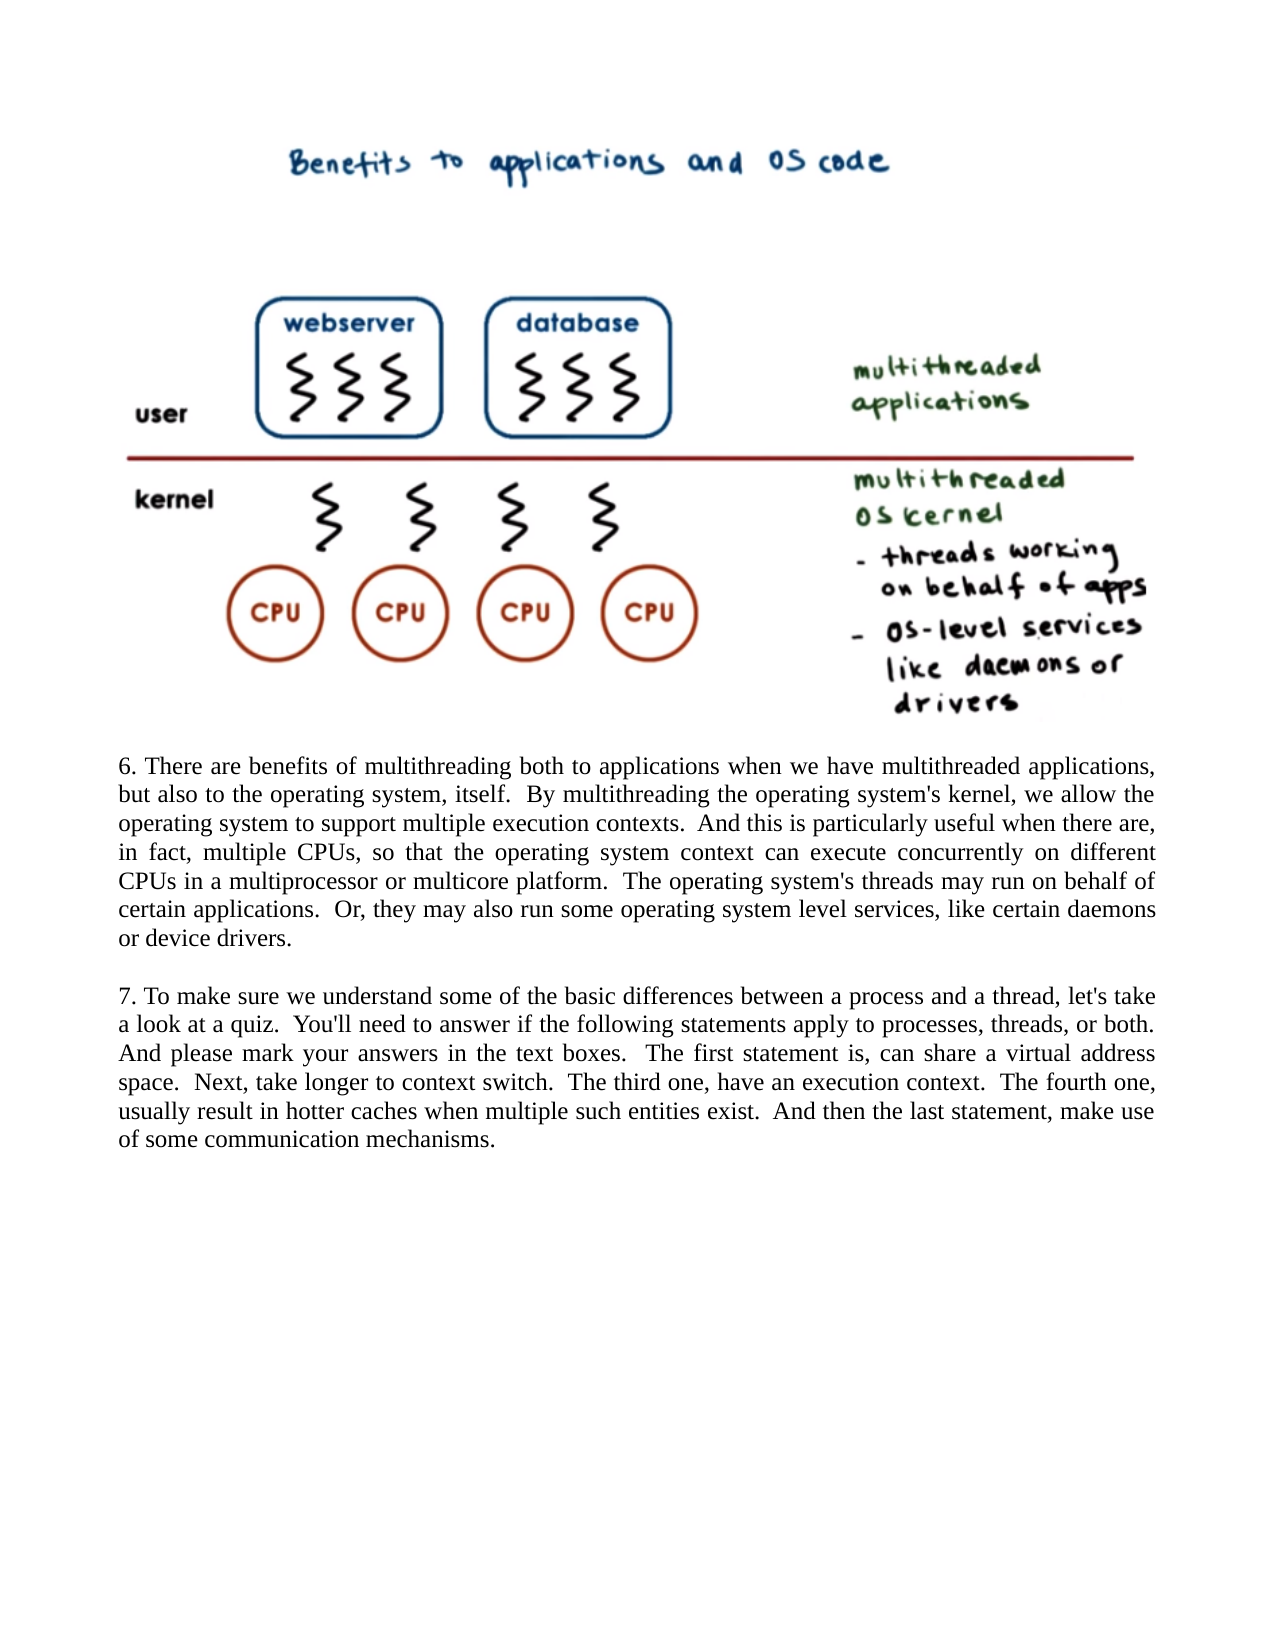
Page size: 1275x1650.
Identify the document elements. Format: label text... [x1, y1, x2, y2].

text 6. There are benefits of multithreading both to applications when we have multithreaded applications, but also to the operating system, itself. By multithreading the operating system's kernel, we allow the operating system to support multiple execution contexts. And this is particularly useful when there are, in fact, multiple CPUs, so that the operating system context can execute concurrently on different CPUs in a multiprocessor or multicore platform. The operating system's threads may run on behalf of certain applications. Or, they may also run some operating system level services, like certain daemons or device drivers. [118, 751, 1157, 952]
text 7. To make sure we understand some of the basic differences between a process and a thread, let's take a look at a quiz. You'll need to answer if the following statements apply to processes, threads, or both. And please mark your answers in the text boxes. The first statement is, can share a virtual address space. Next, take longer to context switch. The third one, have an execution context. The fourth one, usually result in hotter caches when multiple such entities exist. And then the last statement, make use of some communication mechanisms. [118, 981, 1157, 1153]
picture [118, 146, 1157, 722]
